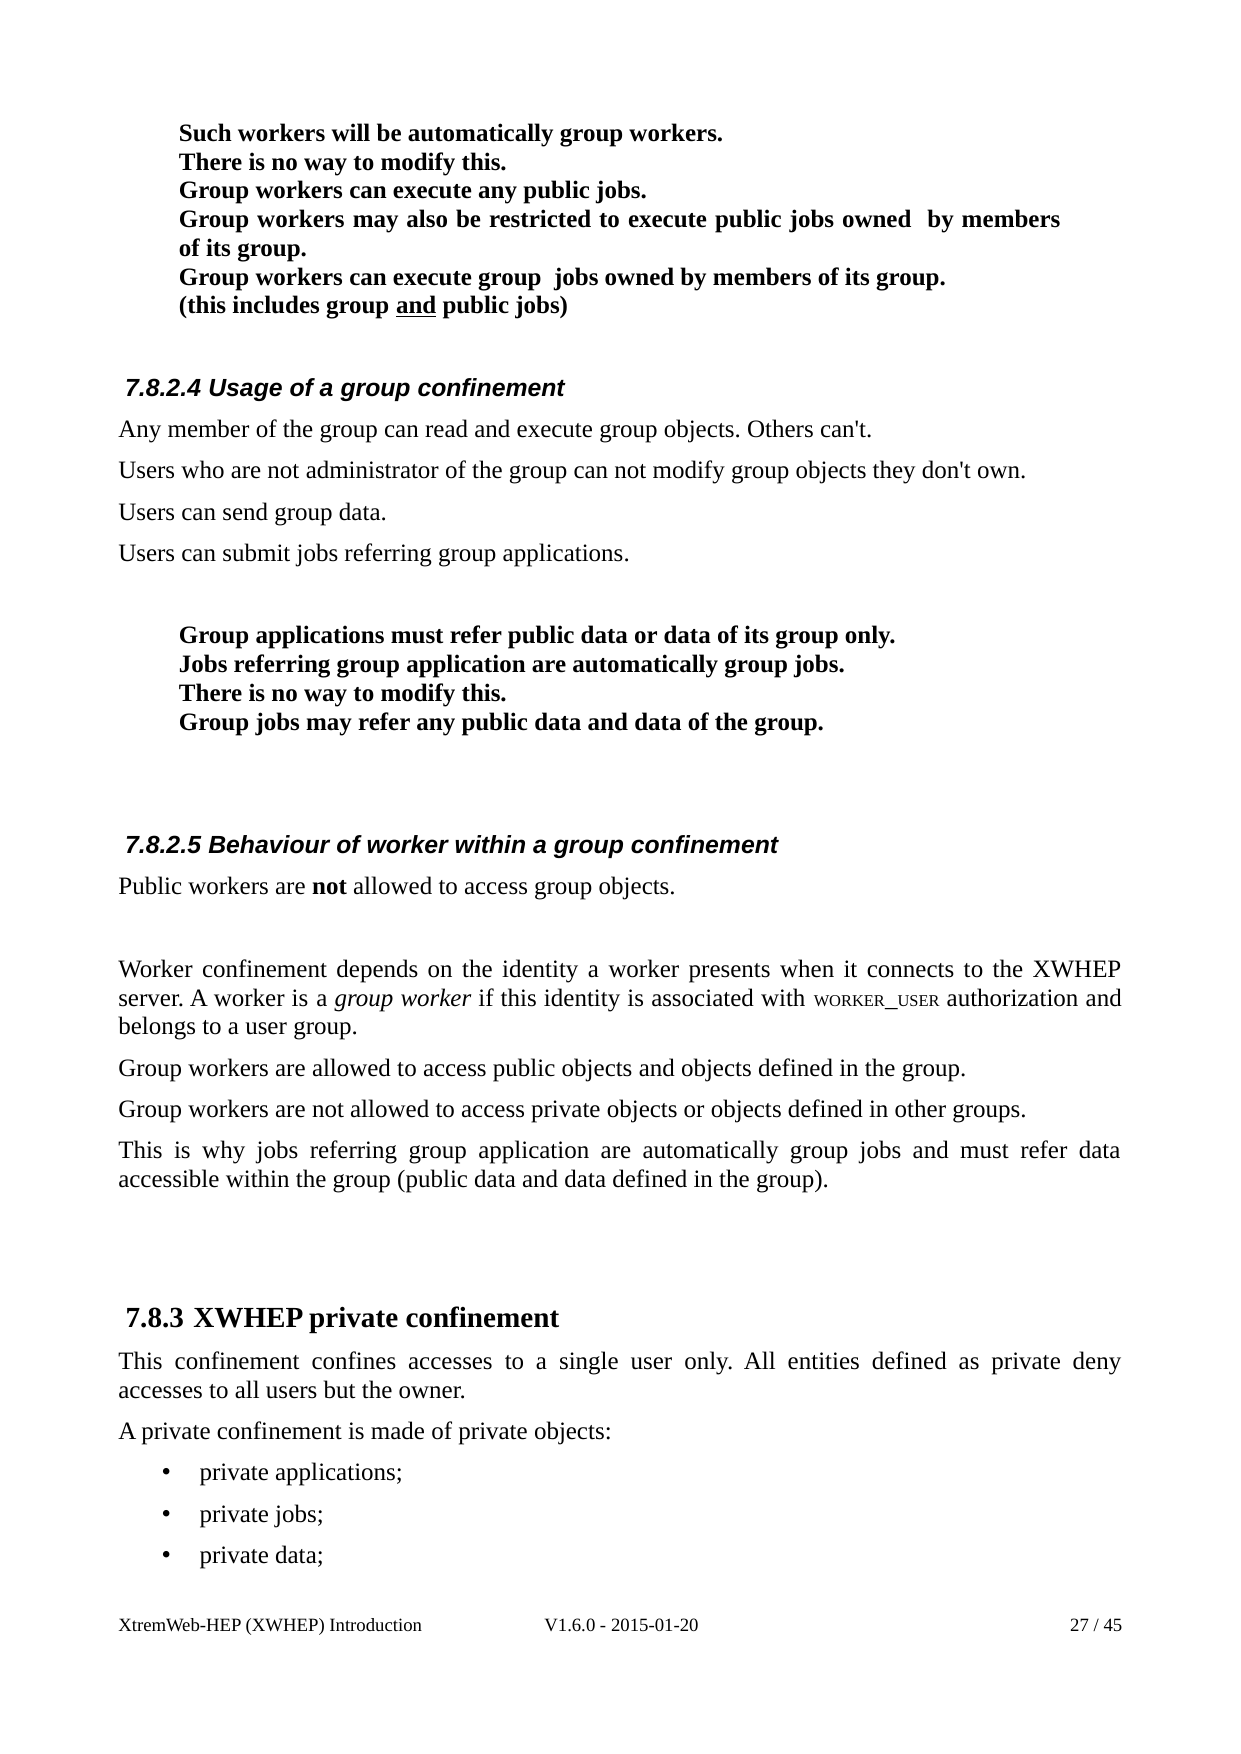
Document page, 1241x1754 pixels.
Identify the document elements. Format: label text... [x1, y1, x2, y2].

text (this includes group and public jobs) [179, 291, 1061, 319]
text Jobs referring group application are automatically group jobs. [179, 649, 1061, 678]
text Any member of the group can read and execute group objects. Others can't. [118, 414, 1122, 443]
list private jobs; [162, 1499, 1122, 1527]
text Users can send group data. [118, 497, 1122, 525]
text Worker confinement depends on the identity a worker presents when it connects to the XWHEP server. A worker is a group worker if this identity is associated with worker_user authorization and belongs to a user group. [118, 954, 1122, 1040]
text This is why jobs referring group application are automatically group jobs and must refer data accessible within the group (public data and data defined in the group). [118, 1135, 1122, 1193]
subtitle Behaviour of worker within a group confinement [118, 830, 1122, 859]
text Such workers will be automatically group workers. [179, 118, 1061, 147]
text Group workers may also be restricted to execute public jobs owned by members of its group. [179, 204, 1061, 262]
list private applications; [162, 1457, 1122, 1486]
text Group jobs may refer any public data and data of the group. [179, 707, 1061, 735]
text A private confinement is made of private objects: [118, 1416, 1122, 1445]
text This confinement confines accesses to a single user only. All entities defined as private deny accesses to all users but the owner. [118, 1346, 1122, 1404]
text Group workers are allowed to access public objects and objects defined in the group. [118, 1053, 1122, 1081]
text Users who are not administrator of the group can not modify group objects they don't own. [118, 455, 1122, 484]
subtitle XWHEP private confinement [118, 1300, 1122, 1334]
text Group applications must refer public data or data of its group only. [179, 620, 1061, 649]
text There is no way to modify this. [179, 147, 1061, 176]
text Public workers are not allowed to access group objects. [118, 871, 1122, 900]
text Group workers can execute group jobs owned by members of its group. [179, 262, 1061, 291]
text Group workers can execute any public jobs. [179, 176, 1061, 204]
text Users can submit jobs referring group applications. [118, 538, 1122, 567]
text Group workers are not allowed to access private objects or objects defined in other groups. [118, 1094, 1122, 1123]
text There is no way to modify this. [179, 678, 1061, 707]
list private data; [162, 1540, 1122, 1569]
subtitle Usage of a group confinement [118, 373, 1122, 402]
